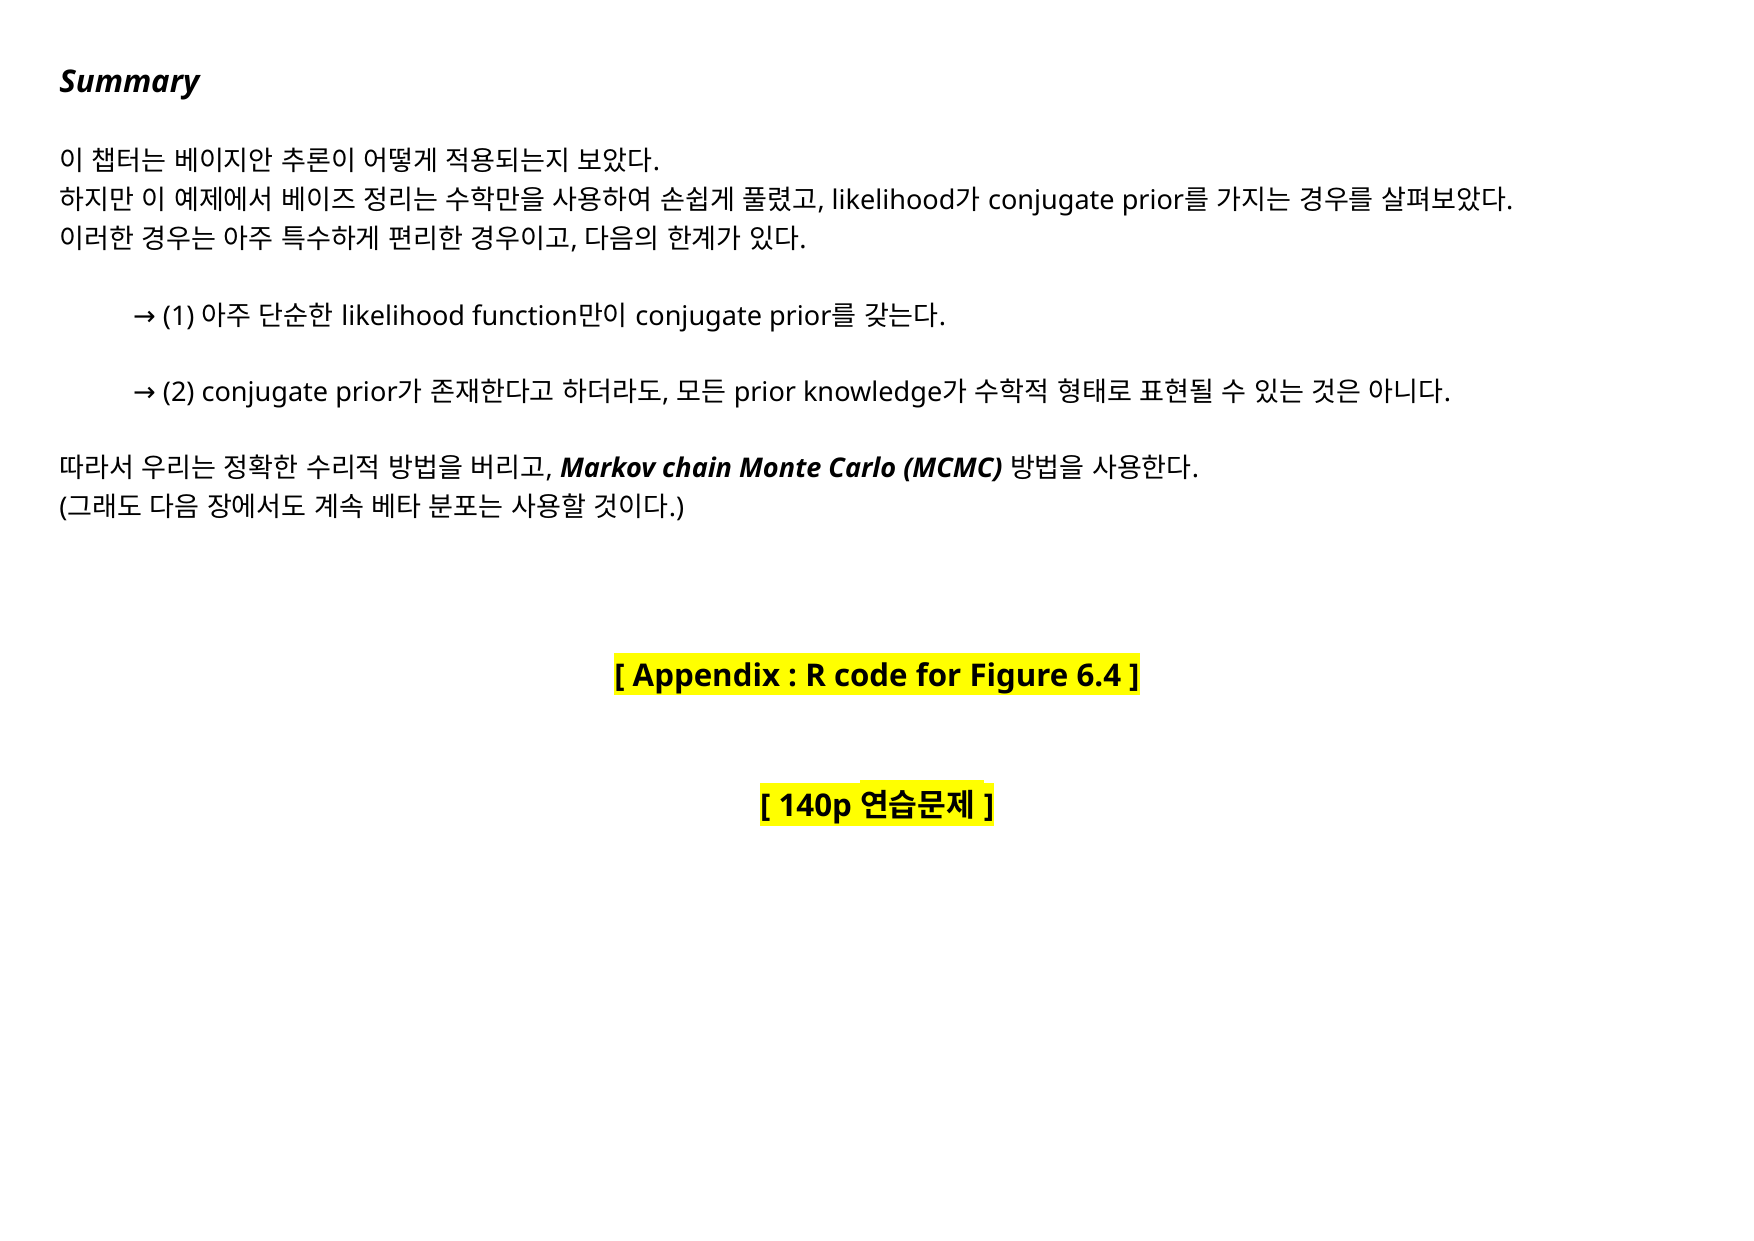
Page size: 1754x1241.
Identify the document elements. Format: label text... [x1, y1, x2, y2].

text → (2) conjugate prior가 존재한다고 하더라도, 모든 prior knowledge가 수학적 형태로 표현될 수 있는 것은 아니다. [59, 370, 1695, 409]
text 이러한 경우는 아주 특수하게 편리한 경우이고, 다음의 한계가 있다. [59, 217, 1695, 257]
text 이 챕터는 베이지안 추론이 어떻게 적용되는지 보았다. [59, 138, 1695, 178]
text 따라서 우리는 정확한 수리적 방법을 버리고, Markov chain Monte Carlo (MCMC) 방법을 사용한다. [59, 446, 1695, 485]
text (그래도 다음 장에서도 계속 베타 분포는 사용할 것이다.) [59, 485, 1695, 525]
text [ Appendix : R code for Figure 6.4 ] [59, 653, 1695, 695]
text [ 140p 연습문제 ] [59, 780, 1695, 826]
text Summary [59, 59, 1695, 102]
text 하지만 이 예제에서 베이즈 정리는 수학만을 사용하여 손쉽게 풀렸고, likelihood가 conjugate prior를 가지는 경우를 살펴보았다. [59, 178, 1695, 217]
text → (1) 아주 단순한 likelihood function만이 conjugate prior를 갖는다. [59, 293, 1695, 333]
